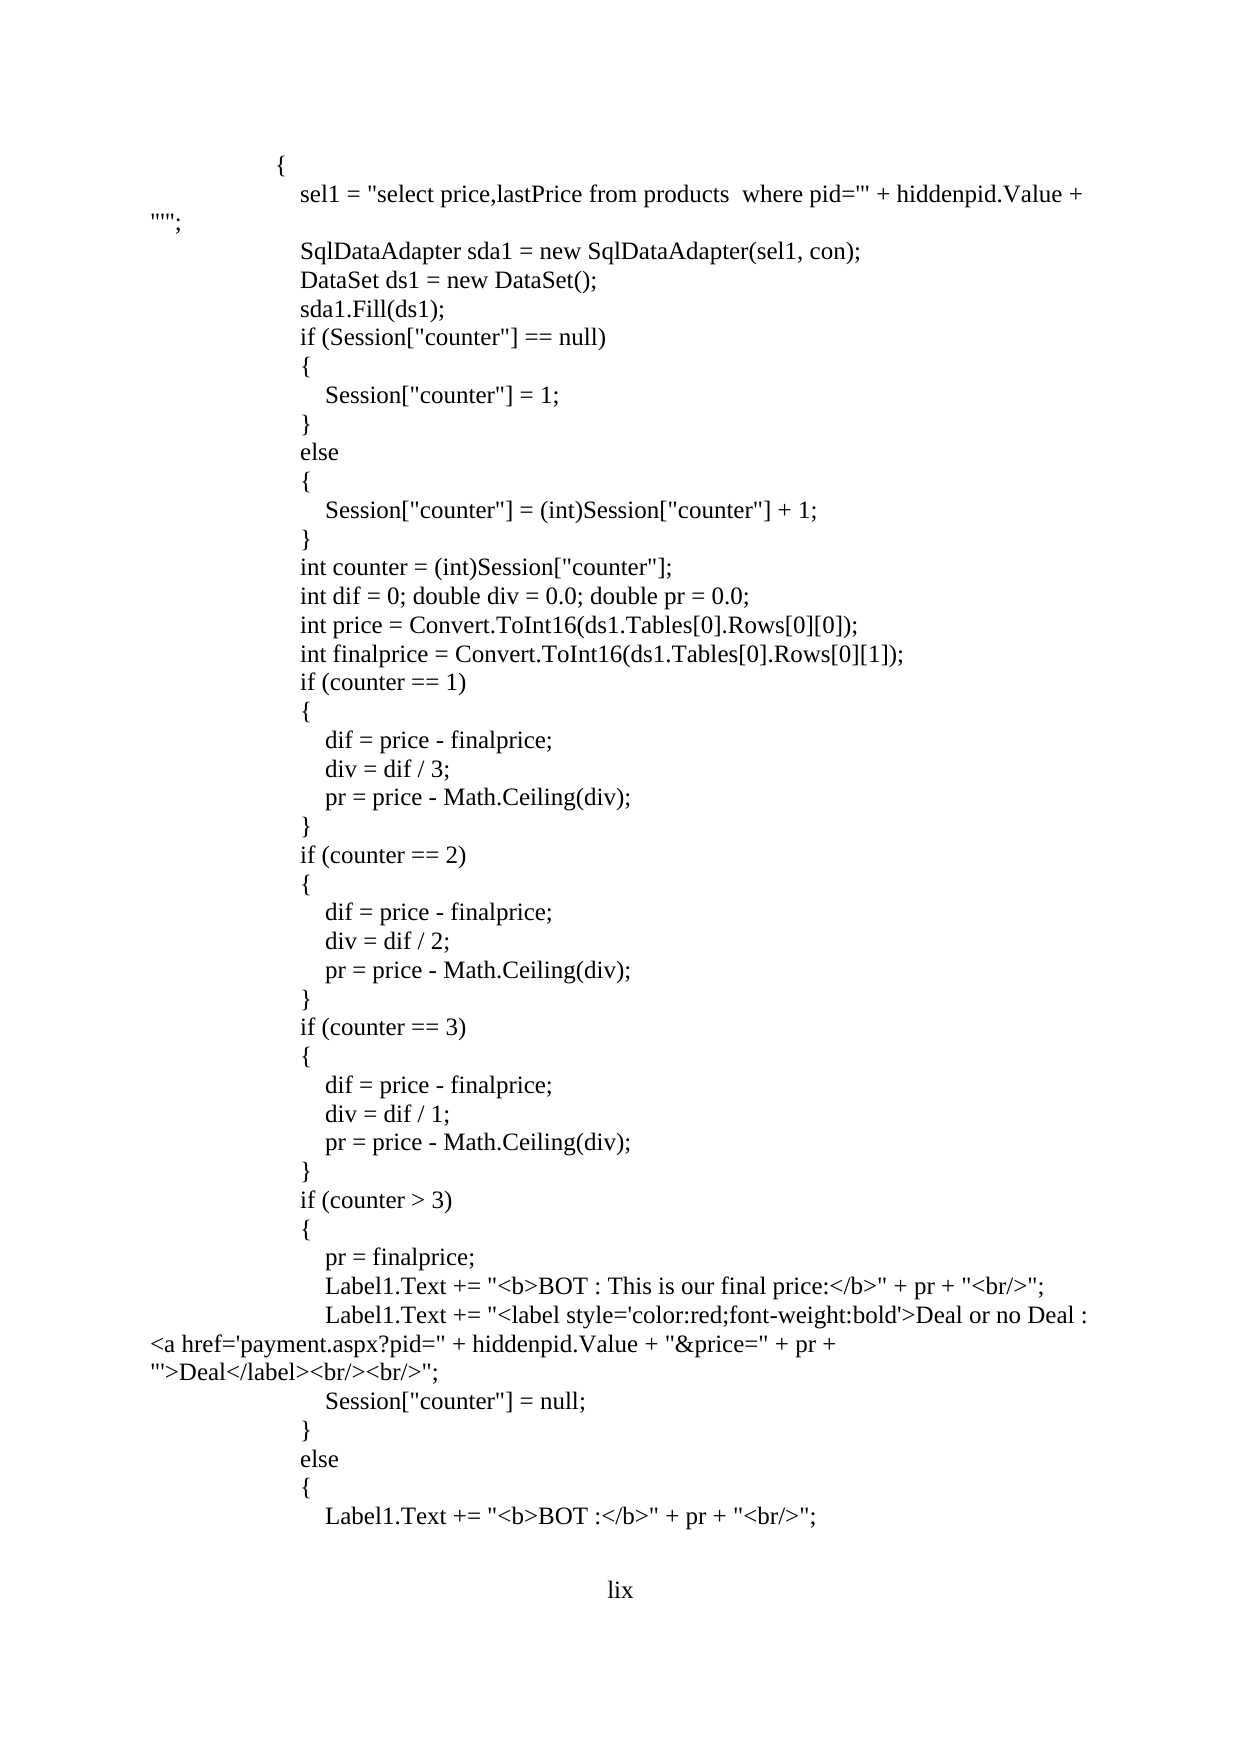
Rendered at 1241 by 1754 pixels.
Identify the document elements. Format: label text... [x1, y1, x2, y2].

text { [150, 696, 1090, 725]
text { [150, 1472, 1090, 1501]
text if (counter == 3) [150, 1012, 1090, 1041]
text } [150, 811, 1090, 840]
text { [150, 1041, 1090, 1070]
text Label1.Text += "<b>BOT : This is our final price:</b>" + pr + "<br/>"; [150, 1271, 1090, 1300]
text pr = price - Math.Ceiling(div); [150, 955, 1090, 984]
text if (counter > 3) [150, 1185, 1090, 1214]
text { [150, 466, 1090, 495]
text DataSet ds1 = new DataSet(); [150, 265, 1090, 294]
text else [150, 437, 1090, 466]
text div = dif / 2; [150, 926, 1090, 955]
text pr = price - Math.Ceiling(div); [150, 1127, 1090, 1156]
text int finalprice = Convert.ToInt16(ds1.Tables[0].Rows[0][1]); [150, 639, 1090, 667]
text { [150, 150, 1090, 179]
text } [150, 984, 1090, 1012]
text pr = finalprice; [150, 1242, 1090, 1271]
text if (counter == 1) [150, 667, 1090, 696]
text Label1.Text += "<label style='color:red;font-weight:bold'>Deal or no Deal : <a href='payment.aspx?pid=" + hiddenpid.Value + "&price=" + pr + "'>Deal</label><br/><br/>"; [150, 1300, 1090, 1386]
text Session["counter"] = (int)Session["counter"] + 1; [150, 495, 1090, 524]
text div = dif / 1; [150, 1099, 1090, 1127]
text int price = Convert.ToInt16(ds1.Tables[0].Rows[0][0]); [150, 610, 1090, 639]
text if (Session["counter"] == null) [150, 322, 1090, 351]
text } [150, 1415, 1090, 1444]
text SqlDataAdapter sda1 = new SqlDataAdapter(sel1, con); [150, 236, 1090, 265]
text } [150, 1156, 1090, 1185]
text dif = price - finalprice; [150, 725, 1090, 754]
text else [150, 1444, 1090, 1472]
text } [150, 524, 1090, 552]
text dif = price - finalprice; [150, 897, 1090, 926]
text Session["counter"] = 1; [150, 380, 1090, 409]
text sel1 = "select price,lastPrice from products where pid='" + hiddenpid.Value + "'"; [150, 179, 1090, 236]
text if (counter == 2) [150, 840, 1090, 869]
text dif = price - finalprice; [150, 1070, 1090, 1099]
text pr = price - Math.Ceiling(div); [150, 782, 1090, 811]
text int dif = 0; double div = 0.0; double pr = 0.0; [150, 581, 1090, 610]
text Session["counter"] = null; [150, 1386, 1090, 1415]
text div = dif / 3; [150, 754, 1090, 782]
text sda1.Fill(ds1); [150, 294, 1090, 322]
text Label1.Text += "<b>BOT :</b>" + pr + "<br/>"; [150, 1501, 1090, 1530]
text { [150, 351, 1090, 380]
text { [150, 1214, 1090, 1242]
text int counter = (int)Session["counter"]; [150, 552, 1090, 581]
text { [150, 869, 1090, 897]
text } [150, 409, 1090, 437]
